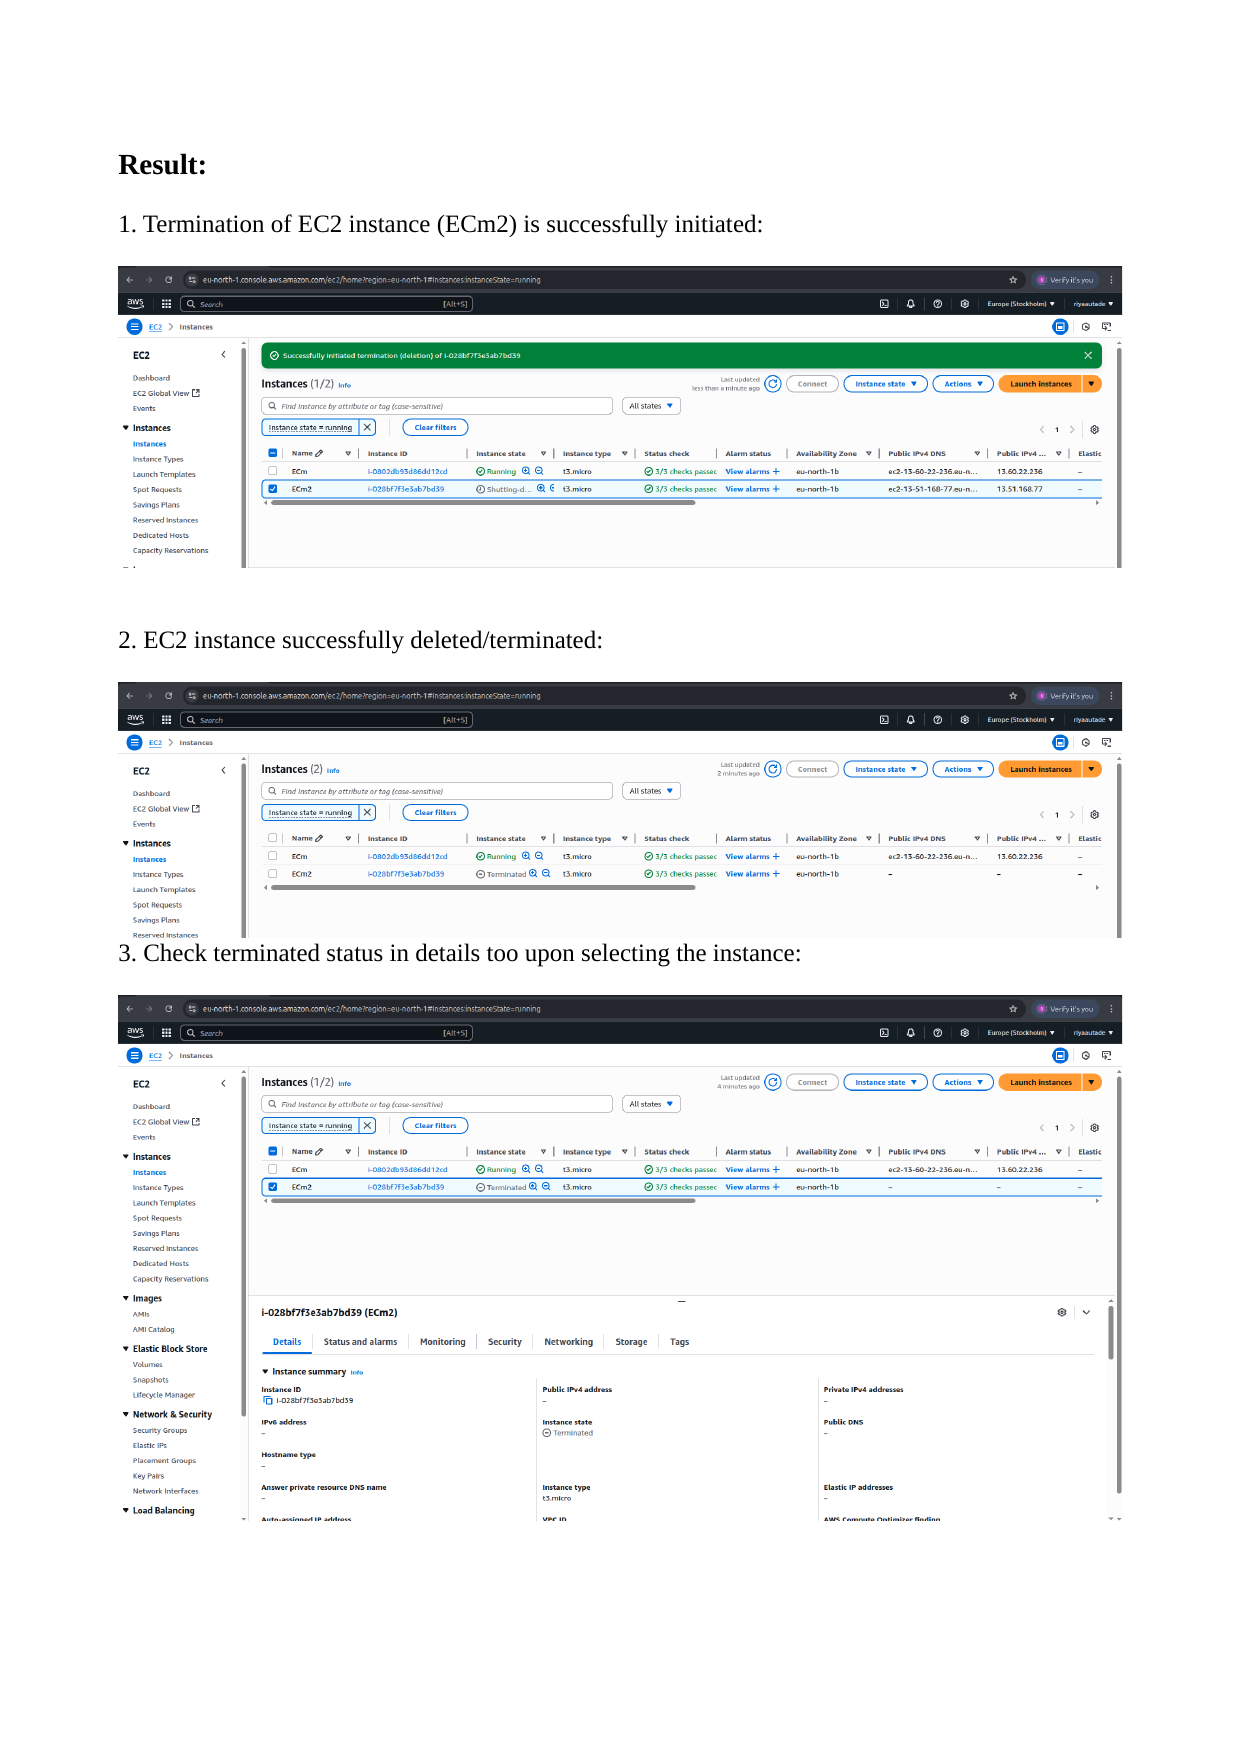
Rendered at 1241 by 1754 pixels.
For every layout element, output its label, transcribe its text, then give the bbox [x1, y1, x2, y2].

picture [118, 682, 1123, 938]
text 1. Termination of EC2 instance (ECm2) is successfully initiated: [118, 180, 1122, 238]
picture [118, 995, 1123, 1521]
text 3. Check terminated status in details too upon selecting the instance: [118, 938, 1122, 967]
text [118, 1578, 1122, 1636]
text Result: [118, 118, 1122, 180]
text 2. EC2 instance successfully deleted/terminated: [118, 568, 1122, 653]
picture [118, 266, 1123, 568]
